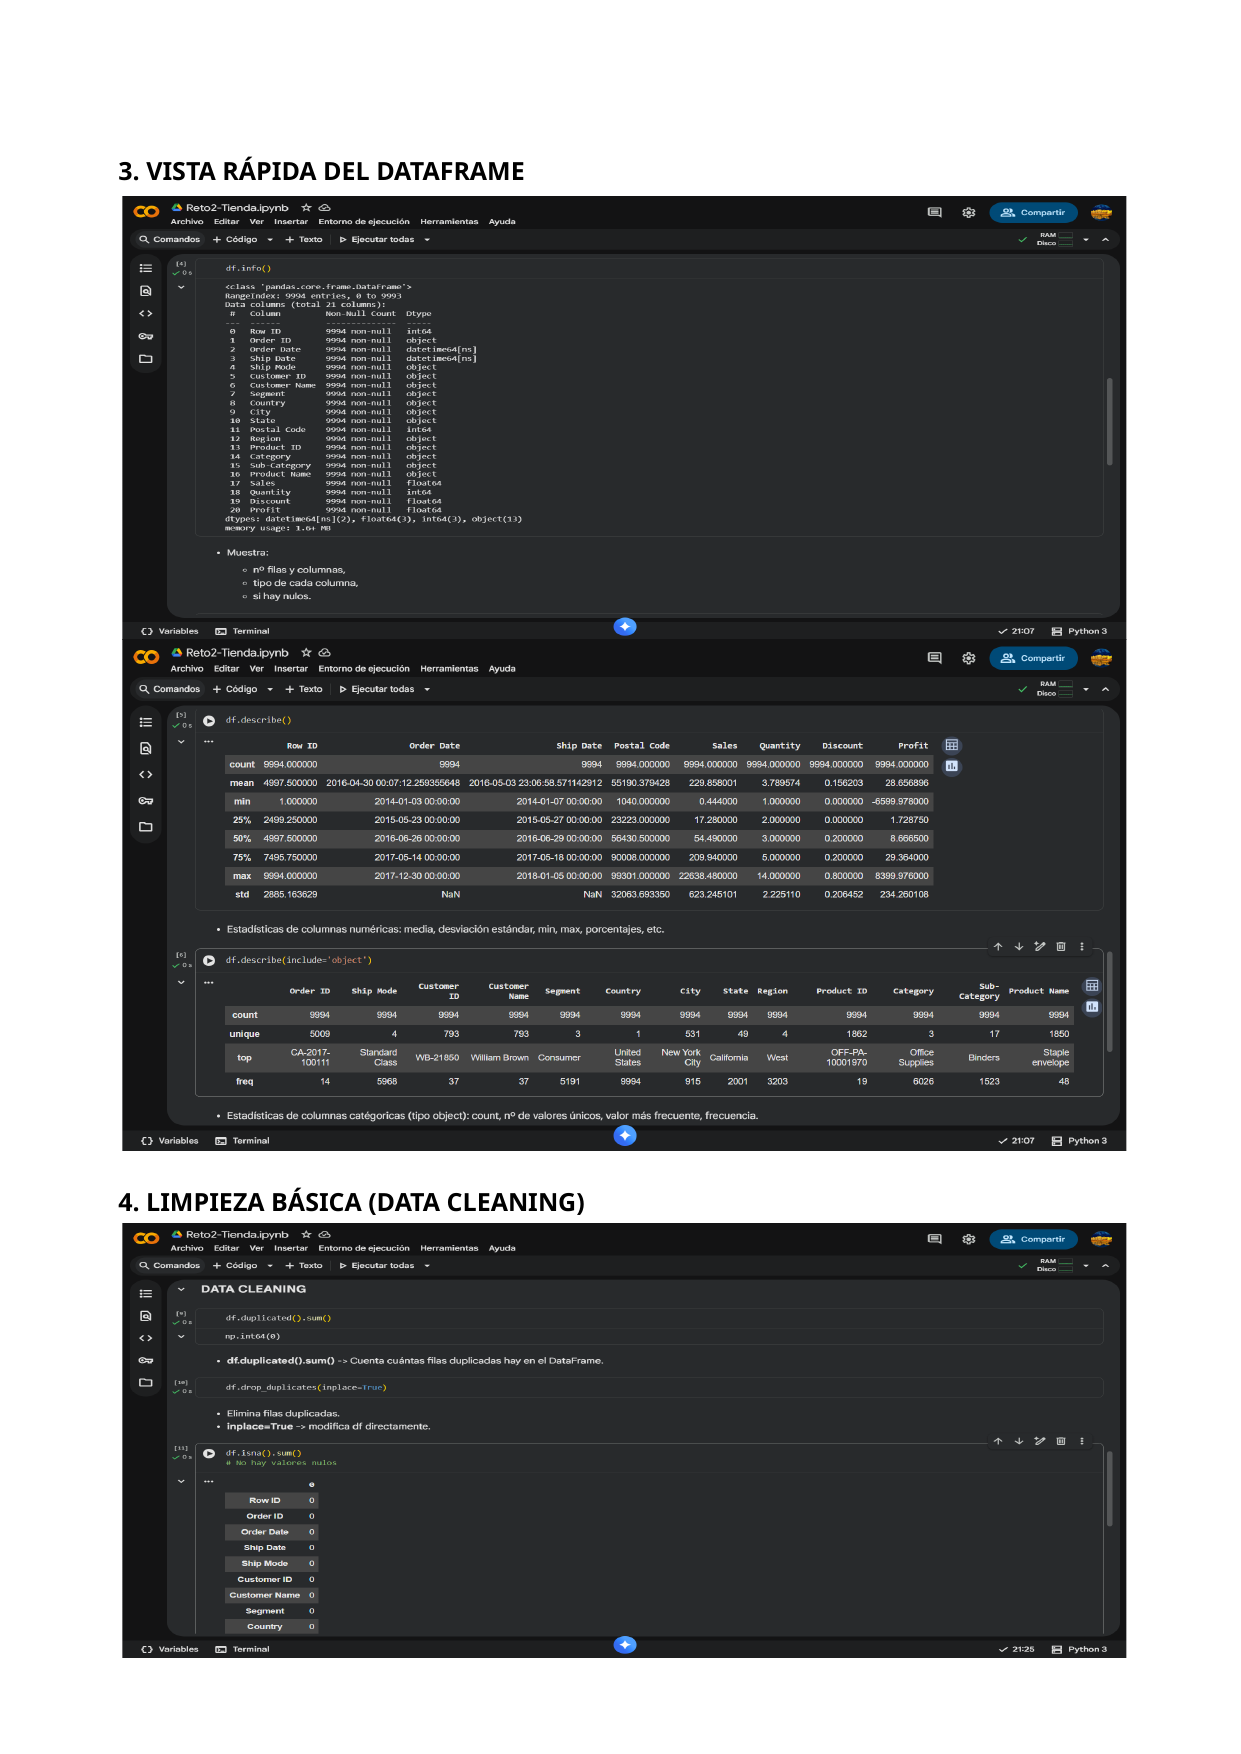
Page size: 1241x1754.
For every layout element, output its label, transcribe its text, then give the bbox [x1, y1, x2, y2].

picture [122, 1223, 1127, 1658]
text 4. LIMPIEZA BÁSICA (DATA CLEANING) [118, 1185, 1122, 1219]
picture [122, 196, 1127, 1151]
text 3. VISTA RÁPIDA DEL DATAFRAME [118, 154, 1122, 188]
